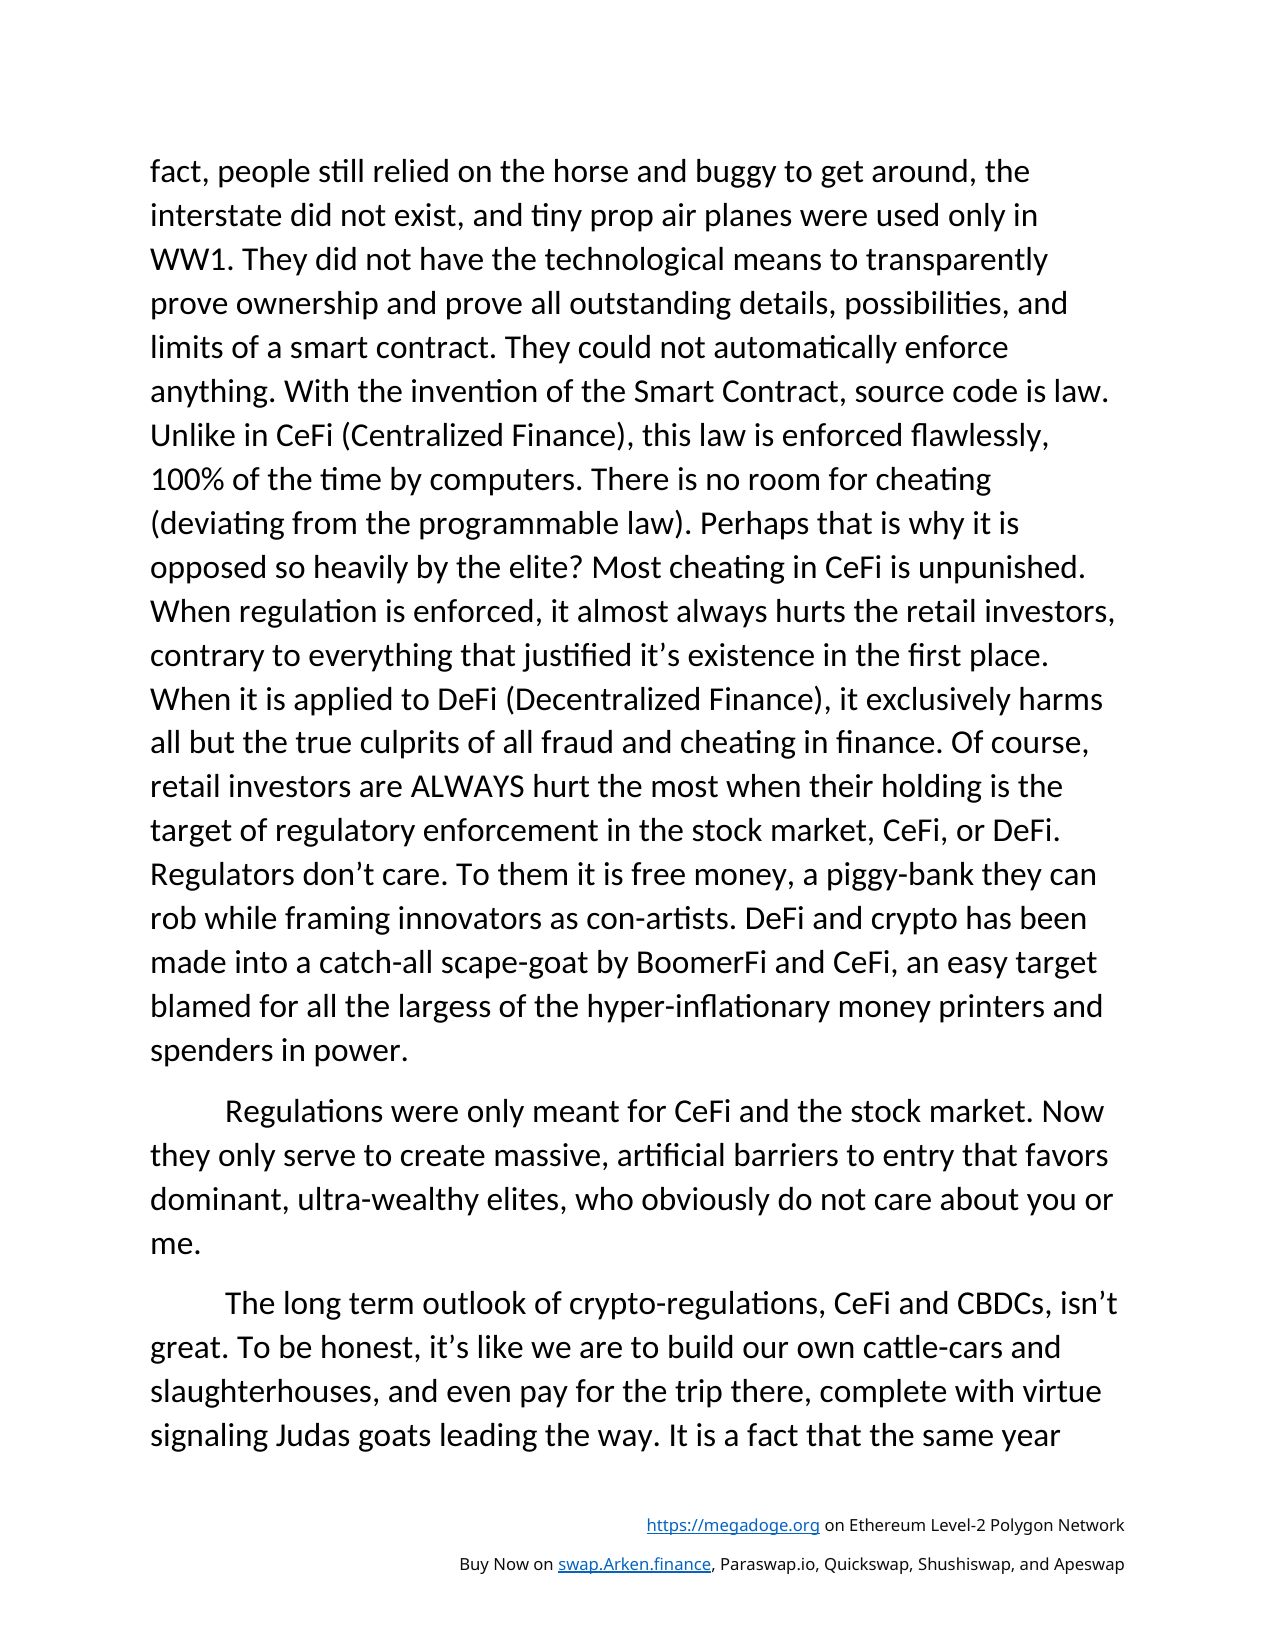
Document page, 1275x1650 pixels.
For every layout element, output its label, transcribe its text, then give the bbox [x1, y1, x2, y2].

text Regulations were only meant for CeFi and the stock market. Now they only serve to create massive, artificial barriers to entry that favors dominant, ultra-wealthy elites, who obviously do not care about you or me. [150, 1090, 1125, 1262]
text The long term outlook of crypto-regulations, CeFi and CBDCs, isn’t great. To be honest, it’s like we are to build our own cattle-cars and slaughterhouses, and even pay for the trip there, complete with virtue signaling Judas goats leading the way. It is a fact that the same year [150, 1282, 1125, 1455]
text fact, people still relied on the horse and buggy to get around, the interstate did not exist, and tiny prop air planes were used only in WW1. They did not have the technological means to transparently prove ownership and prove all outstanding details, possibilities, and limits of a smart contract. They could not automatically enforce anything. With the invention of the Smart Contract, source code is law. Unlike in CeFi (Centralized Finance), this law is enforced flawlessly, 100% of the time by computers. There is no room for cheating (deviating from the programmable law). Perhaps that is why it is opposed so heavily by the elite? Most cheating in CeFi is unpunished. When regulation is enforced, it almost always hurts the retail investors, contrary to everything that justified it’s existence in the first place. When it is applied to DeFi (Decentralized Finance), it exclusively harms all but the true culprits of all fraud and cheating in finance. Of course, retail investors are ALWAYS hurt the most when their holding is the target of regulatory enforcement in the stock market, CeFi, or DeFi. Regulators don’t care. To them it is free money, a piggy-bank they can rob while framing innovators as con-artists. DeFi and crypto has been made into a catch-all scape-goat by BoomerFi and CeFi, an easy target blamed for all the largess of the hyper-inflationary money printers and spenders in power. [150, 150, 1125, 1070]
